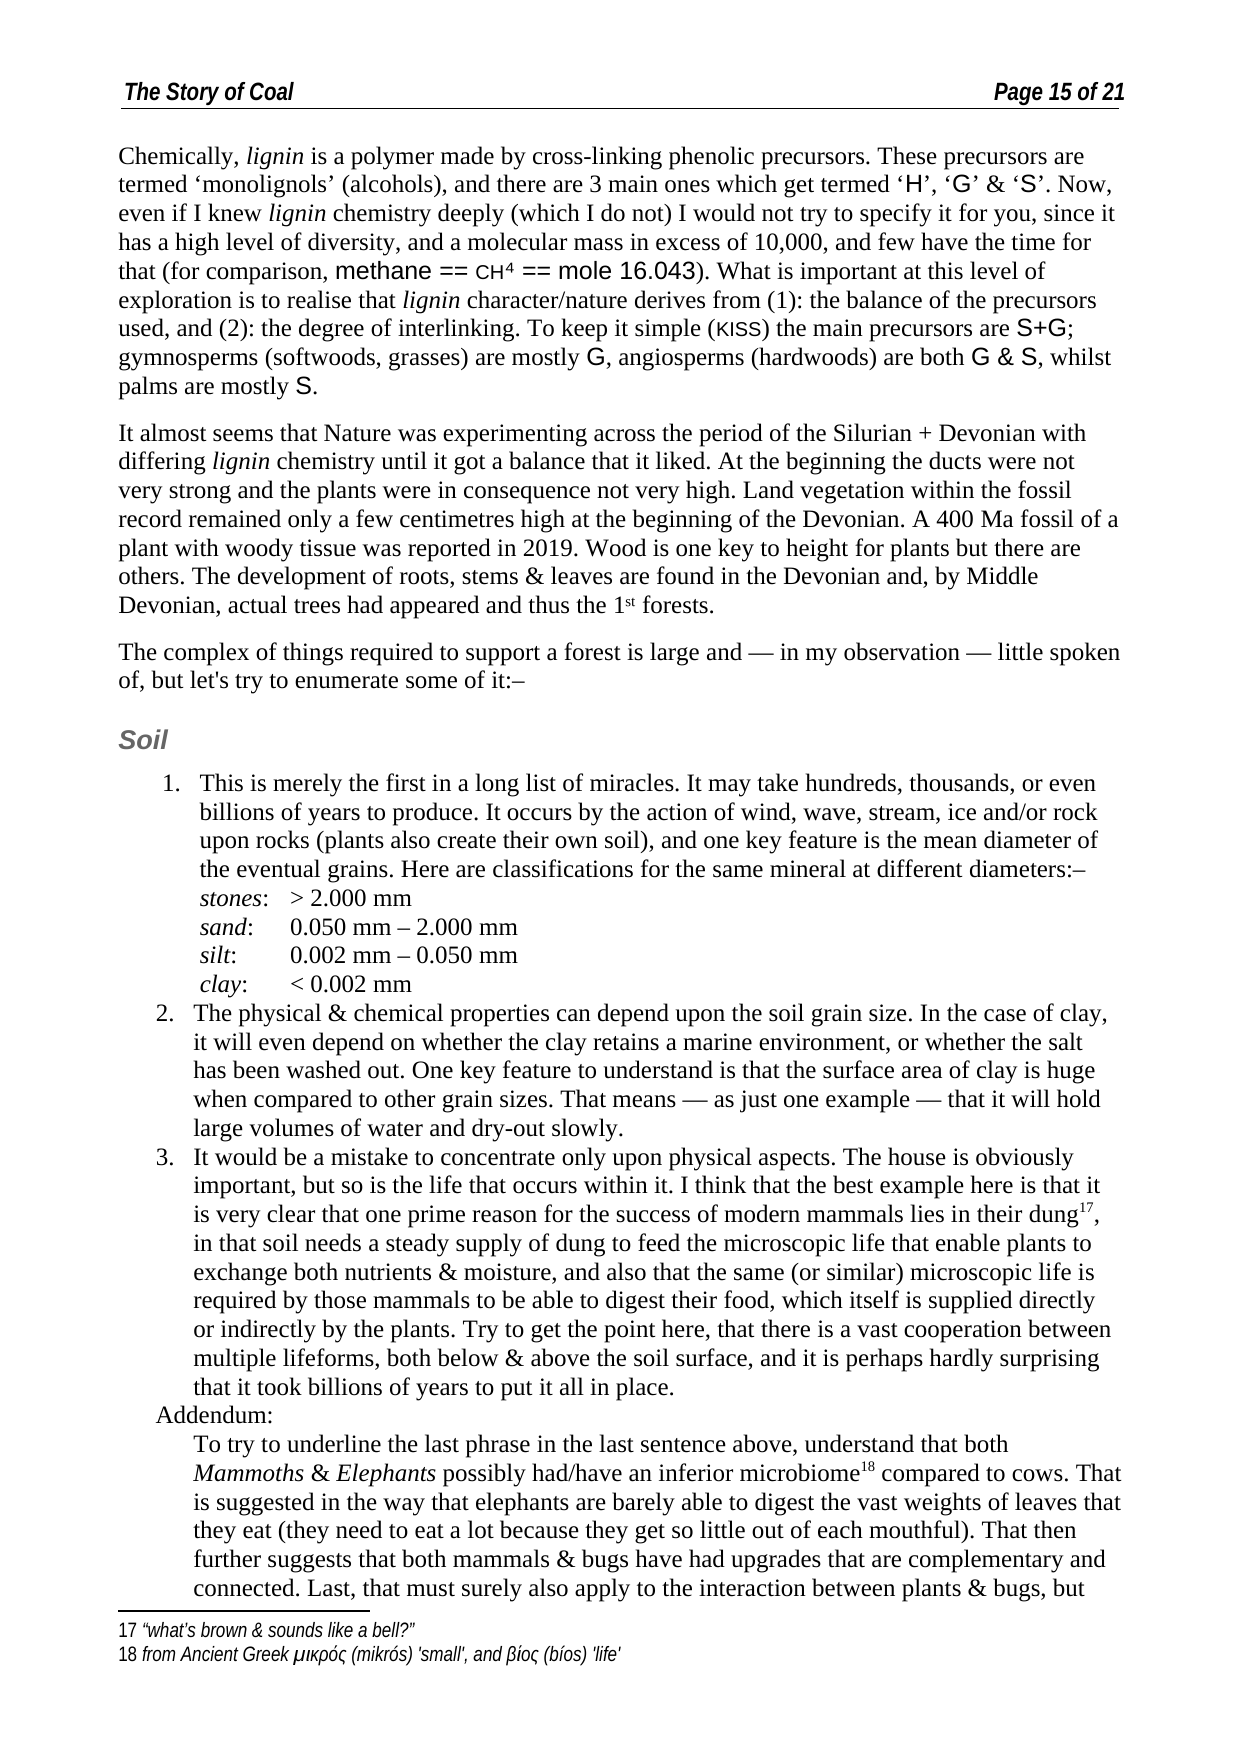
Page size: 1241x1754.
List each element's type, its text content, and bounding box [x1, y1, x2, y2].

list This is merely the first in a long list of miracles. It may take hundreds, thousands, or even billions of years to produce. It occurs by the action of wind, wave, stream, ice and/or rock upon rocks (plants also create their own soil), and one key feature is the mean diameter of the eventual grains. Here are classifications for the same mineral at different diameters:– [162, 768, 1122, 883]
list The physical & chemical properties can depend upon the soil grain size. In the case of clay, it will even depend on whether the clay retains a marine environment, or whether the salt has been washed out. One key feature to understand is that the surface area of clay is huge when compared to other grain sizes. That means — as just one example — that it will hold large volumes of water and dry-out slowly. [156, 998, 1122, 1142]
text from Ancient Greek μικρός (mikrós) 'small', and βίος (bíos) 'life' [118, 1641, 1122, 1665]
list “what’s brown & sounds like a bell?” [118, 1617, 1122, 1641]
text The complex of things required to support a forest is large and — in my observation — little spoken of, but let's try to enumerate some of it:– [118, 637, 1122, 694]
text stones: > 2.000 mm sand: 0.050 mm – 2.000 mm silt: 0.002 mm – 0.050 mm clay: < 0.002 mm [199, 883, 1122, 998]
text Chemically, lignin is a polymer made by cross-linking phenolic precursors. These precursors are termed ‘monolignols’ (alcohols), and there are 3 main ones which get termed ‘H’, ‘G’ & ‘S’. Now, even if I knew lignin chemistry deeply (which I do not) I would not try to specify it for you, since it has a high level of diversity, and a molecular mass in excess of 10,000, and few have the time for that (for comparison, methane == ch⁴ == mole 16.043). What is important at this level of exploration is to realise that lignin character/nature derives from (1): the balance of the precursors used, and (2): the degree of interlinking. To keep it simple (kiss) the main precursors are S+G; gymnosperms (softwoods, grasses) are mostly G, angiosperms (hardwoods) are both G & S, whilst palms are mostly S. [118, 141, 1122, 400]
text Addendum: [155, 1401, 1122, 1429]
text It almost seems that Nature was experimenting across the period of the Silurian + Devonian with differing lignin chemistry until it got a balance that it liked. At the beginning the ducts were not very strong and the plants were in consequence not very high. Land vegetation within the fossil record remained only a few centimetres high at the beginning of the Devonian. A 400 Ma fossil of a plant with woody tissue was reported in 2019. Wood is one key to height for plants but there are others. The development of roots, stems & leaves are found in the Devonian and, by Middle Devonian, actual trees had appeared and thus the 1ˢᵗ forests. [118, 418, 1122, 619]
list It would be a mistake to concentrate only upon physical aspects. The house is obviously important, but so is the life that occurs within it. I think that the best example here is that it is very clear that one prime reason for the success of modern mammals lies in their dung, in that soil needs a steady supply of dung to feed the microscopic life that enable plants to exchange both nutrients & moisture, and also that the same (or similar) microscopic life is required by those mammals to be able to digest their food, which itself is supplied directly or indirectly by the plants. Try to get the point here, that there is a vast cooperation between multiple lifeforms, both below & above the soil surface, and it is perhaps hardly surprising that it took billions of years to put it all in place. [156, 1142, 1122, 1401]
text To try to underline the last phrase in the last sentence above, understand that both Mammoths & Elephants possibly had/have an inferior microbiome compared to cows. That is suggested in the way that elephants are barely able to digest the vast weights of leaves that they eat (they need to eat a lot because they get so little out of each mouthful). That then further suggests that both mammals & bugs have had upgrades that are complementary and connected. Last, that must surely also apply to the interaction between plants & bugs, but [155, 1429, 1122, 1602]
subtitle Soil [118, 724, 1122, 756]
